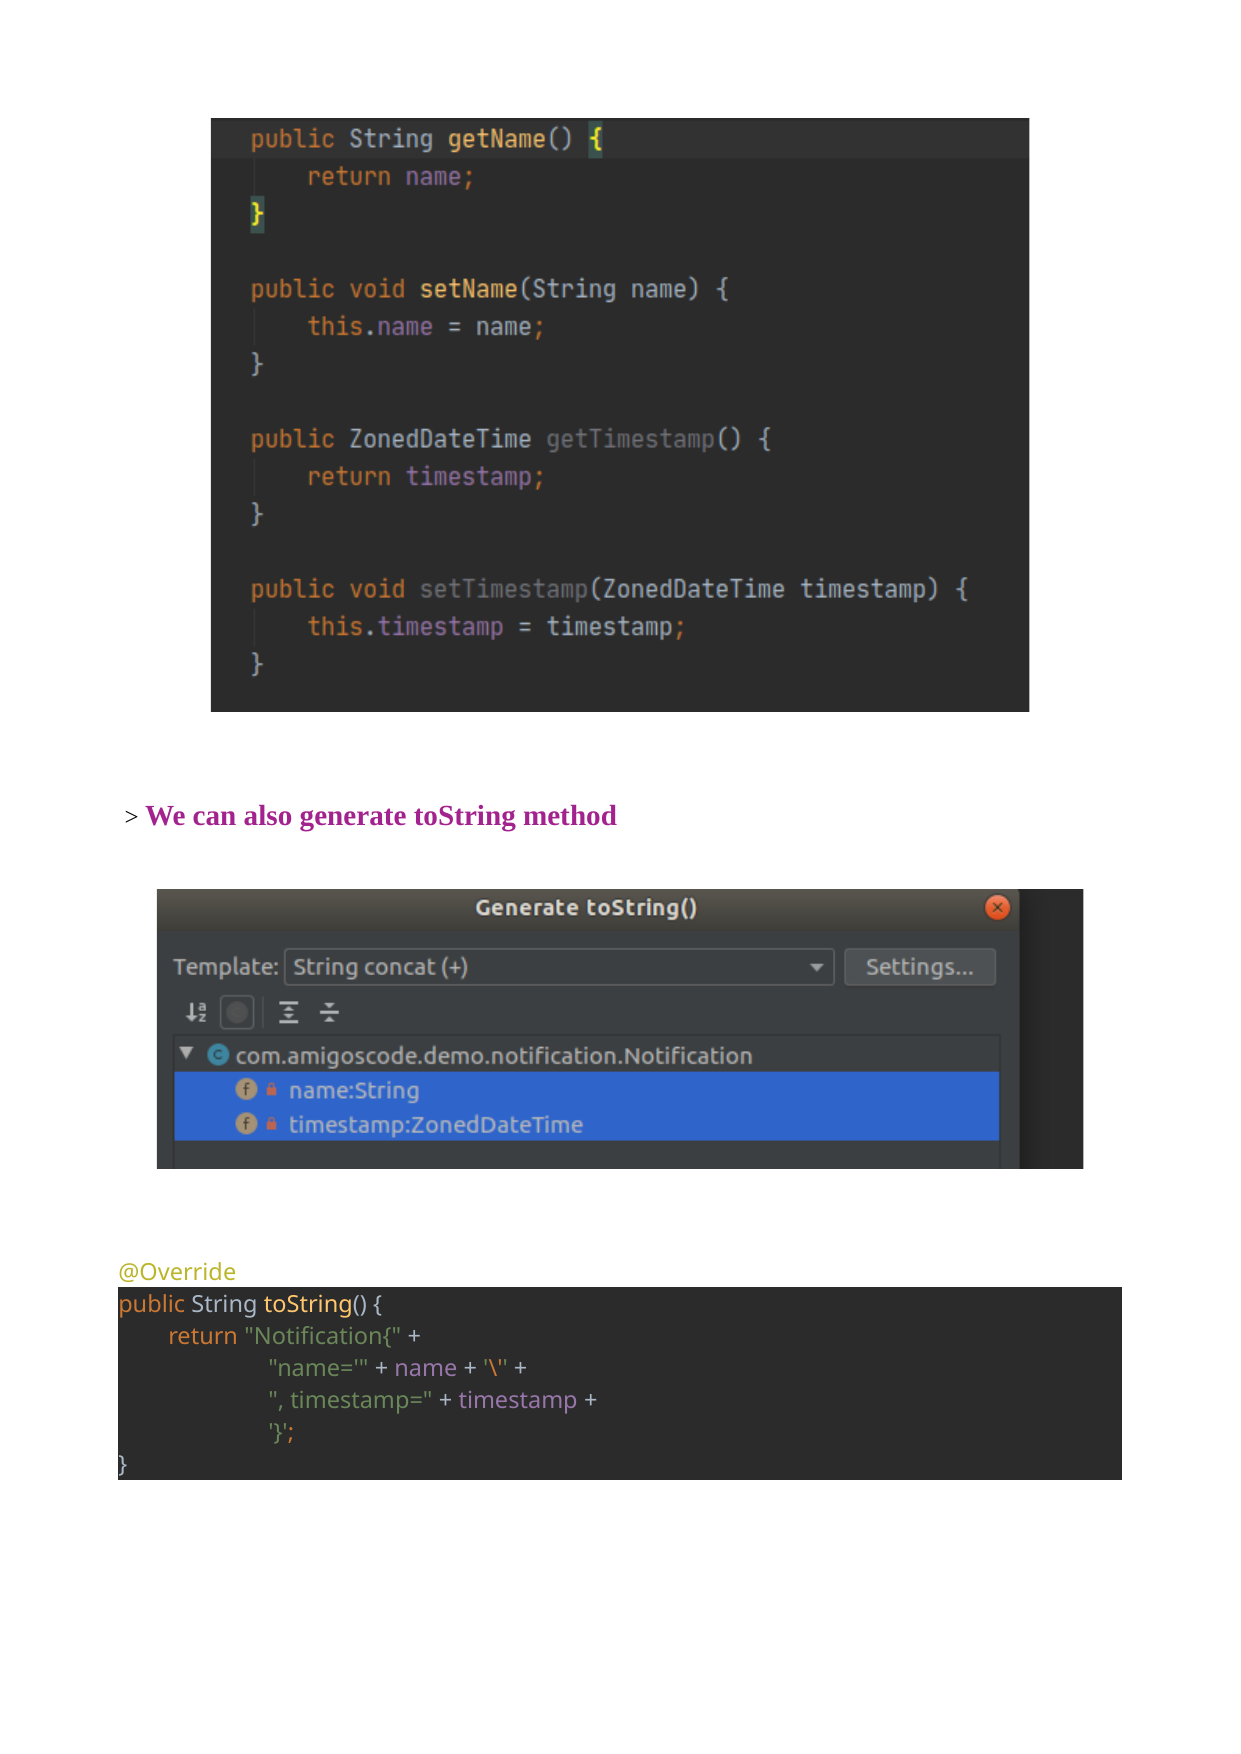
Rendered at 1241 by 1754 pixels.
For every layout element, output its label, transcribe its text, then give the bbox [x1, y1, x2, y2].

picture [210, 118, 1030, 712]
text "name='" + name + '\'' + [118, 1351, 1122, 1383]
text } [118, 1448, 1122, 1480]
picture [156, 889, 1084, 1169]
text '}'; [118, 1416, 1122, 1448]
text @Override [118, 1255, 1122, 1287]
text ", timestamp=" + timestamp + [118, 1383, 1122, 1416]
text return "Notification{" + [118, 1319, 1122, 1351]
text > We can also generate toString method [118, 798, 1122, 832]
text public String toString() { [118, 1287, 1122, 1319]
